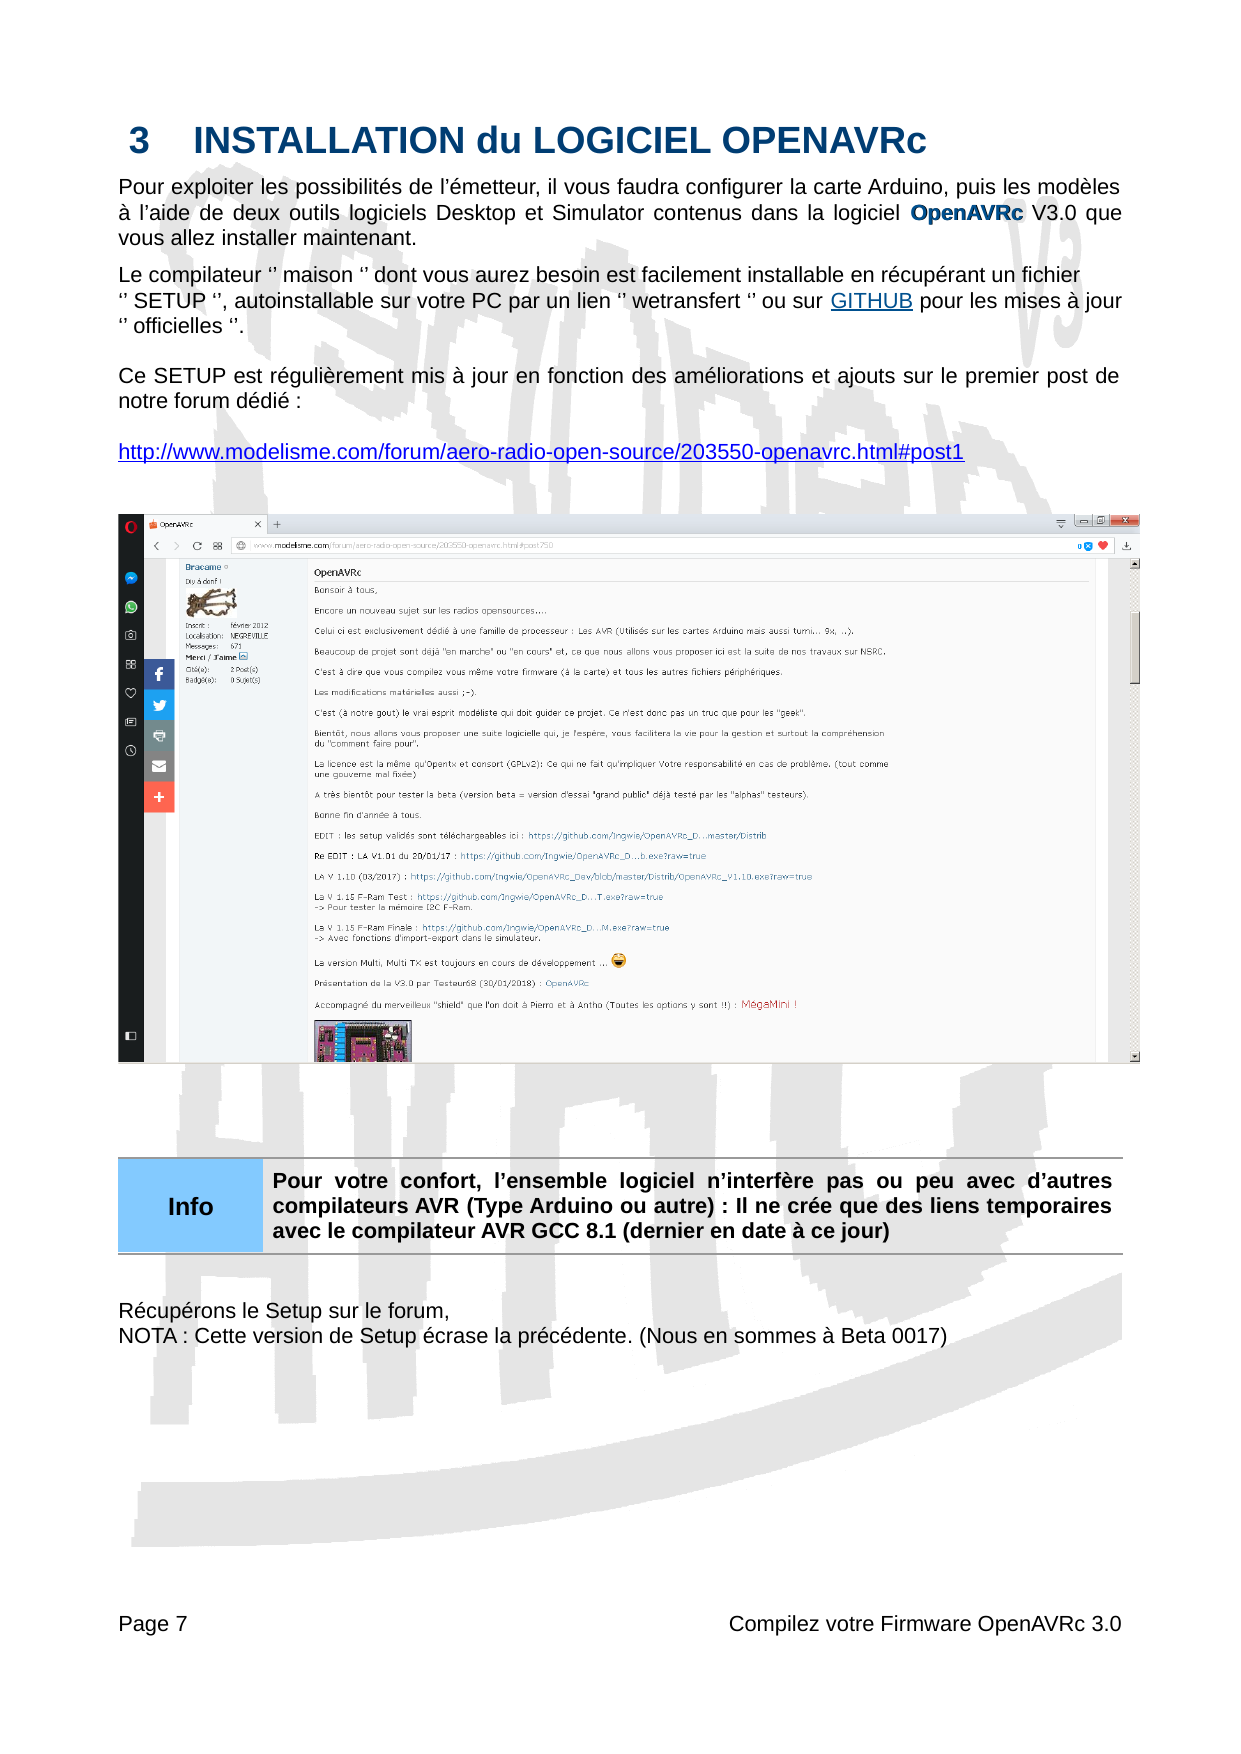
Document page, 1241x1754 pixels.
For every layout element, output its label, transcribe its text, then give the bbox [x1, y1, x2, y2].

text Ce SETUP est régulièrement mis à jour en fonction des améliorations et ajouts sur le premier post de notre forum dédié : [118, 363, 1122, 414]
text NOTA : Cette version de Setup écrase la précédente. (Nous en sommes à Beta 0017) [118, 1323, 1122, 1348]
text Le compilateur ‘’ maison ‘’ dont vous aurez besoin est facilement installable en récupérant un fichier [118, 262, 1122, 288]
table_header Info [118, 1159, 263, 1252]
text Récupérons le Setup sur le forum, [118, 1297, 1122, 1323]
subtitle INSTALLATION du LOGICIEL OPENAVRc [118, 118, 1122, 162]
table_header Pour votre confort, l’ensemble logiciel n’interfère pas ou peu avec d’autres compilateurs AVR (Type Arduino ou autre) : Il ne crée que des liens temporaires avec le compilateur AVR GCC 8.1 (dernier en date à ce jour) [264, 1159, 1122, 1252]
text ‘’ SETUP ‘’, autoinstallable sur votre PC par un lien ‘’ wetransfert ‘’ ou sur GITHUB pour les mises à jour ‘’ officielles ‘’. [118, 288, 1122, 338]
text http://www.modelisme.com/forum/aero-radio-open-source/203550-openavrc.html#post1 [118, 439, 1122, 464]
picture [118, 514, 1140, 1064]
text Pour exploiter les possibilités de l’émetteur, il vous faudra configurer la carte Arduino, puis les modèles à l’aide de deux outils logiciels Desktop et Simulator contenus dans la logiciel OpenAVRc V3.0 que vous allez installer maintenant. [118, 174, 1122, 250]
